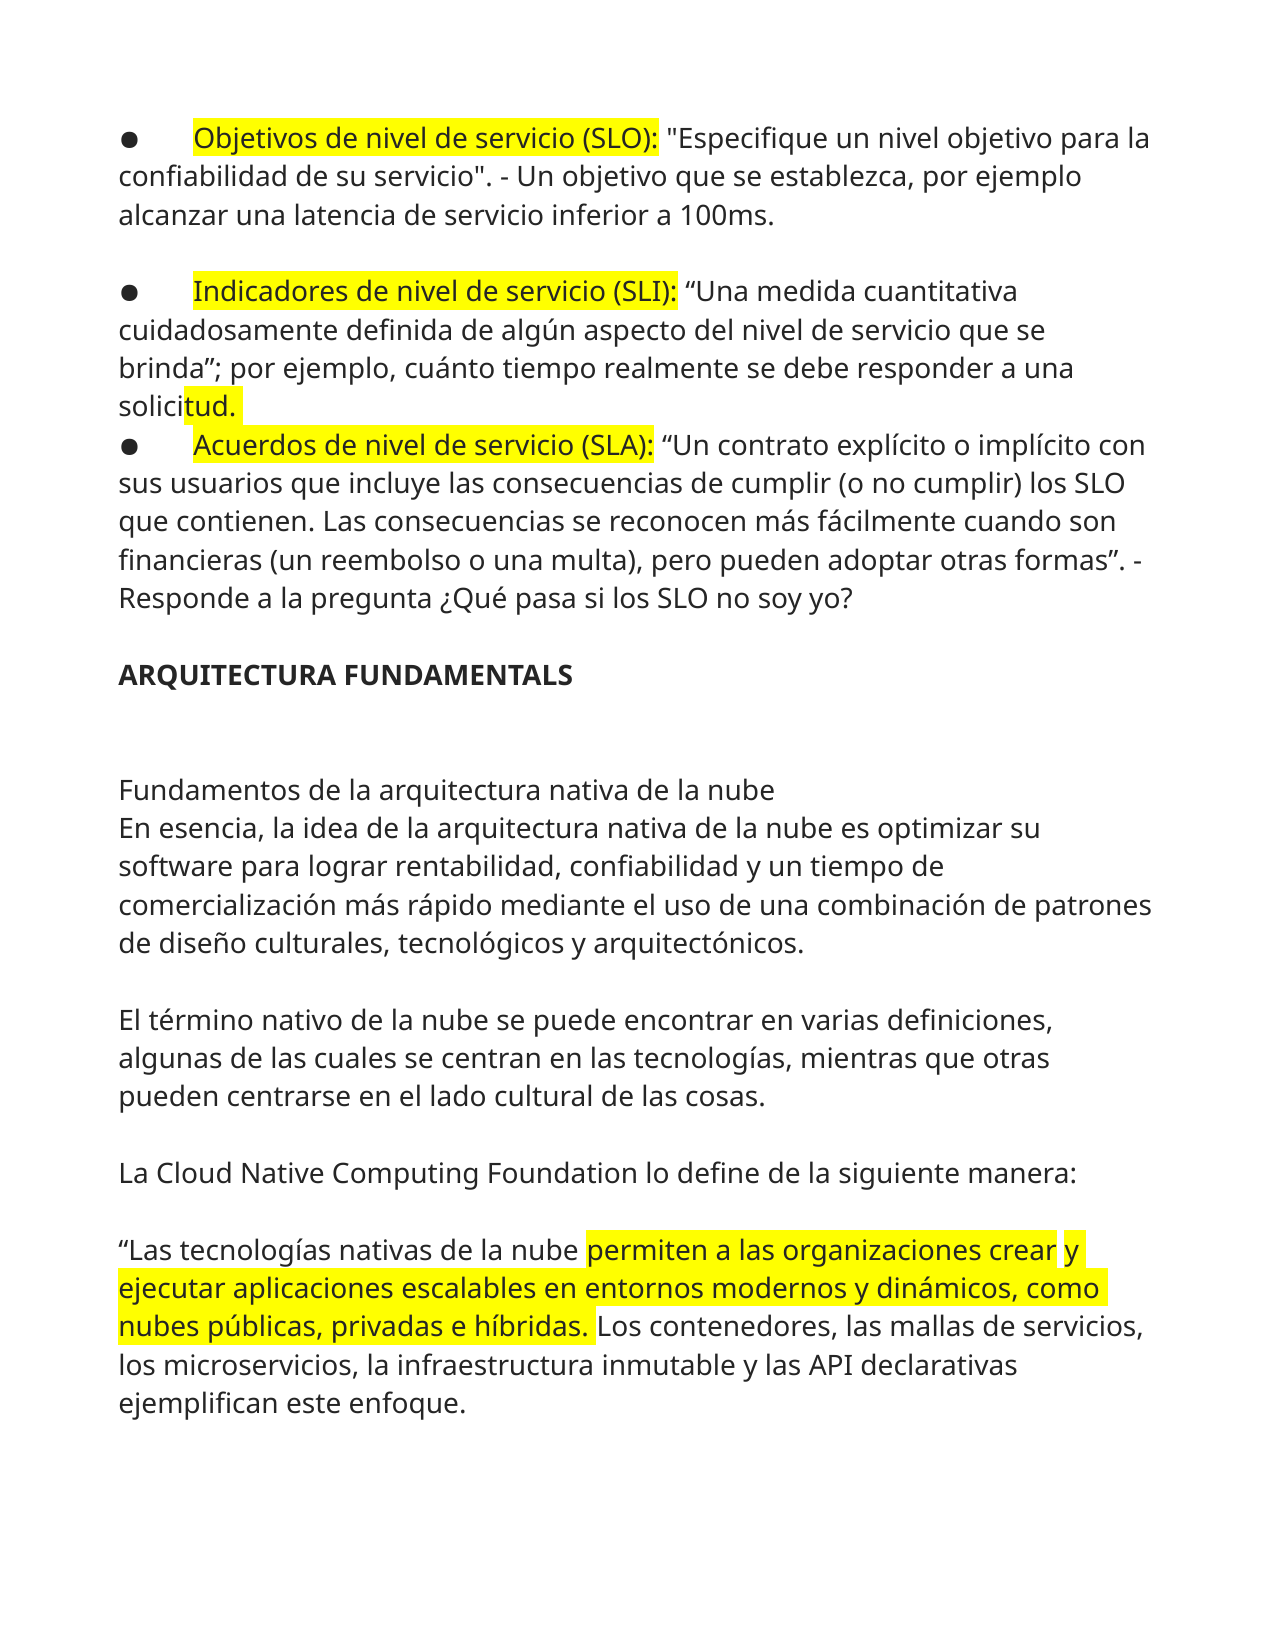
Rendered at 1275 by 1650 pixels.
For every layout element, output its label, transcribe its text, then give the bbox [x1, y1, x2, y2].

list Objetivos de nivel de servicio (SLO): "Especifique un nivel objetivo para la confiabilidad de su servicio". - Un objetivo que se establezca, por ejemplo alcanzar una latencia de servicio inferior a 100ms. [118, 118, 1157, 233]
text “Las tecnologías nativas de la nube permiten a las organizaciones crear y ejecutar aplicaciones escalables en entornos modernos y dinámicos, como nubes públicas, privadas e híbridas. Los contenedores, las mallas de servicios, los microservicios, la infraestructura inmutable y las API declarativas ejemplifican este enfoque. [118, 1230, 1157, 1421]
list Acuerdos de nivel de servicio (SLA): “Un contrato explícito o implícito con sus usuarios que incluye las consecuencias de cumplir (o no cumplir) los SLO que contienen. Las consecuencias se reconocen más fácilmente cuando son financieras (un reembolso o una multa), pero pueden adoptar otras formas”. - Responde a la pregunta ¿Qué pasa si los SLO no soy yo? [118, 425, 1157, 616]
text En esencia, la idea de la arquitectura nativa de la nube es optimizar su software para lograr rentabilidad, confiabilidad y un tiempo de comercialización más rápido mediante el uso de una combinación de patrones de diseño culturales, tecnológicos y arquitectónicos. [118, 808, 1157, 961]
text Fundamentos de la arquitectura nativa de la nube [118, 770, 1157, 808]
text ARQUITECTURA FUNDAMENTALS [118, 655, 1157, 693]
list Indicadores de nivel de servicio (SLI): “Una medida cuantitativa cuidadosamente definida de algún aspecto del nivel de servicio que se brinda”; por ejemplo, cuánto tiempo realmente se debe responder a una solicitud. [118, 271, 1157, 425]
text La Cloud Native Computing Foundation lo define de la siguiente manera: [118, 1153, 1157, 1191]
text El término nativo de la nube se puede encontrar en varias definiciones, algunas de las cuales se centran en las tecnologías, mientras que otras pueden centrarse en el lado cultural de las cosas. [118, 1000, 1157, 1115]
